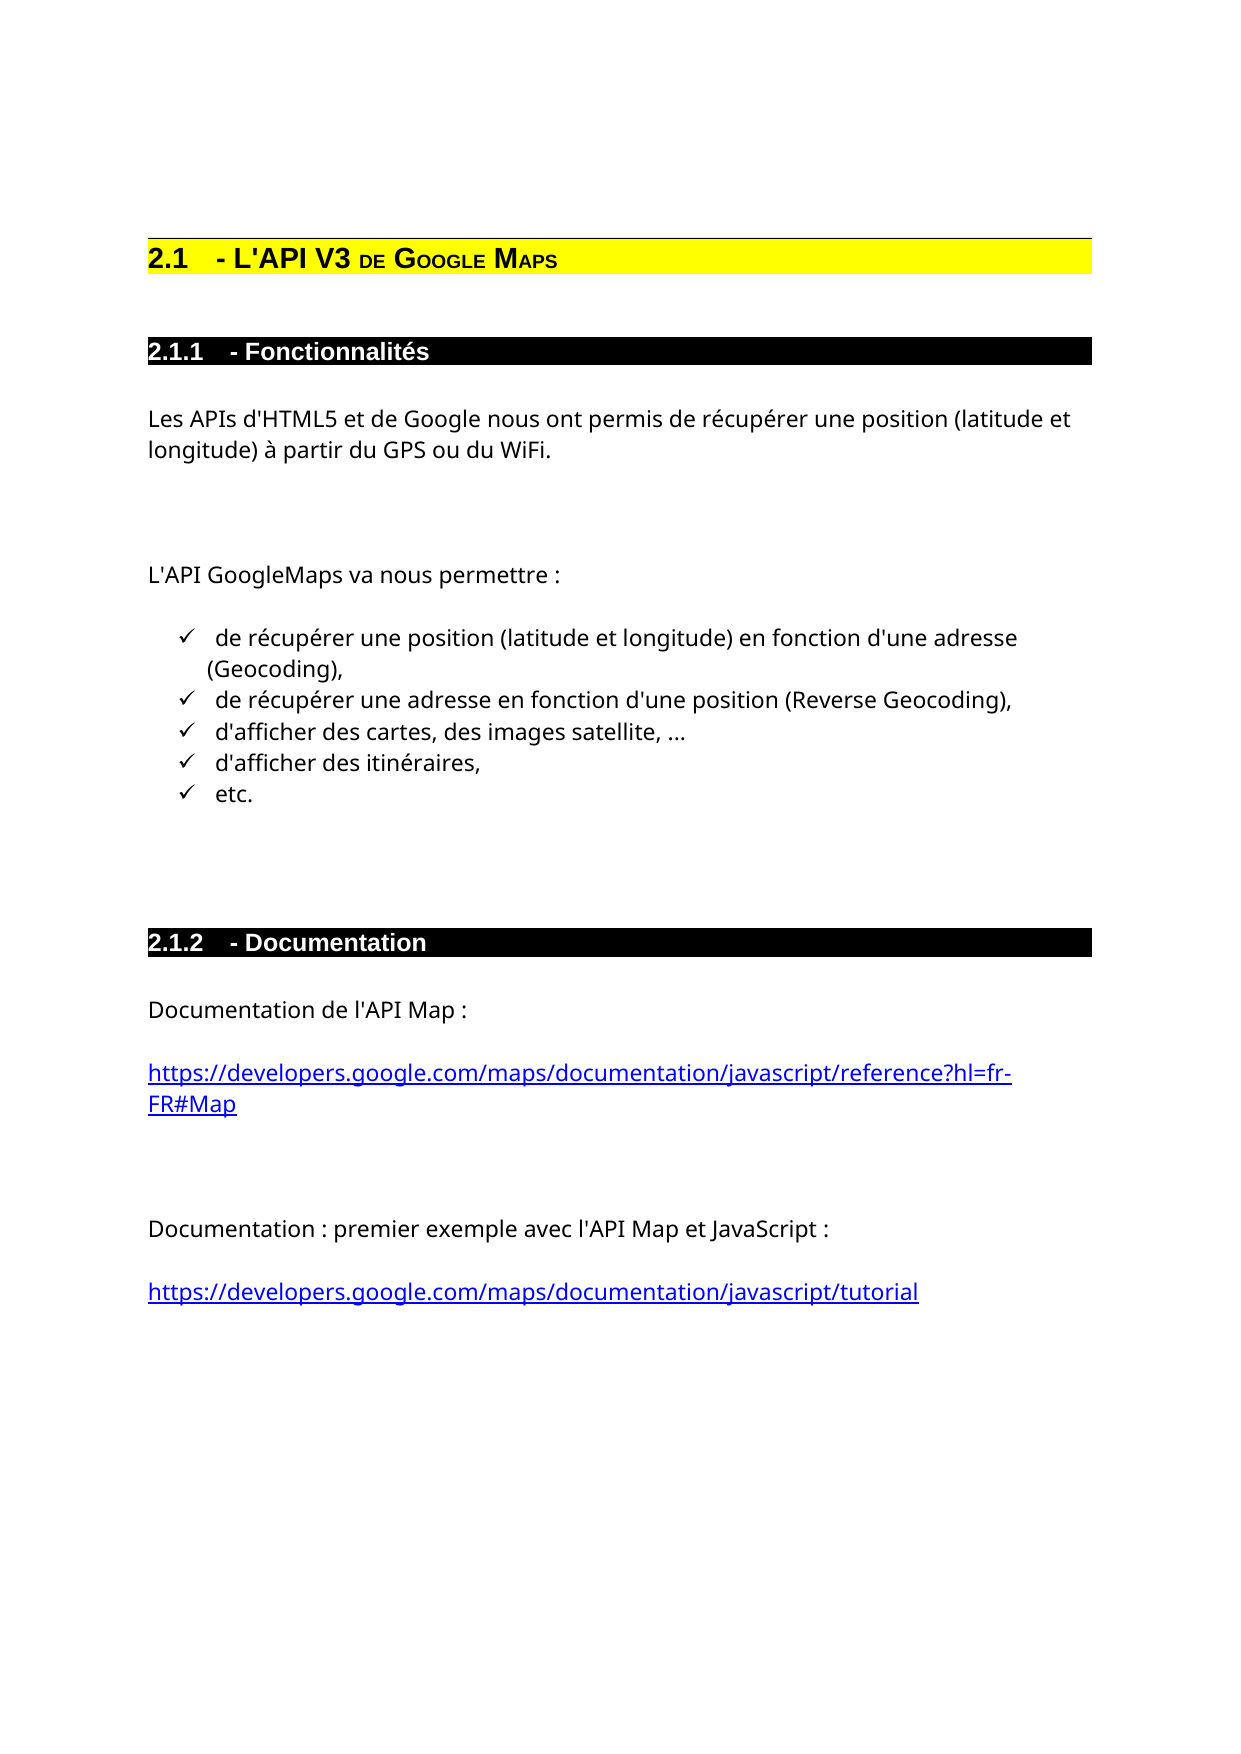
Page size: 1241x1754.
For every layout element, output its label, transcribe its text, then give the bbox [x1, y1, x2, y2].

subtitle - Documentation [148, 928, 1092, 957]
text L'API GoogleMaps va nous permettre : [148, 559, 1092, 590]
text Les APIs d'HTML5 et de Google nous ont permis de récupérer une position (latitude et longitude) à partir du GPS ou du WiFi. [148, 403, 1092, 465]
text https://developers.google.com/maps/documentation/javascript/reference?hl=fr-FR#Map [148, 1057, 1092, 1119]
list de récupérer une adresse en fonction d'une position (Reverse Geocoding), [177, 684, 1092, 715]
subtitle - L'API V3 de Google Maps [148, 239, 1092, 274]
list etc. [177, 778, 1092, 809]
text https://developers.google.com/maps/documentation/javascript/tutorial [148, 1275, 1092, 1307]
text Documentation : premier exemple avec l'API Map et JavaScript : [148, 1213, 1092, 1244]
list d'afficher des cartes, des images satellite, ... [177, 715, 1092, 747]
subtitle - Fonctionnalités [148, 337, 1092, 365]
text Documentation de l'API Map : [148, 994, 1092, 1025]
list d'afficher des itinéraires, [177, 747, 1092, 778]
list de récupérer une position (latitude et longitude) en fonction d'une adresse (Geocoding), [177, 622, 1092, 684]
